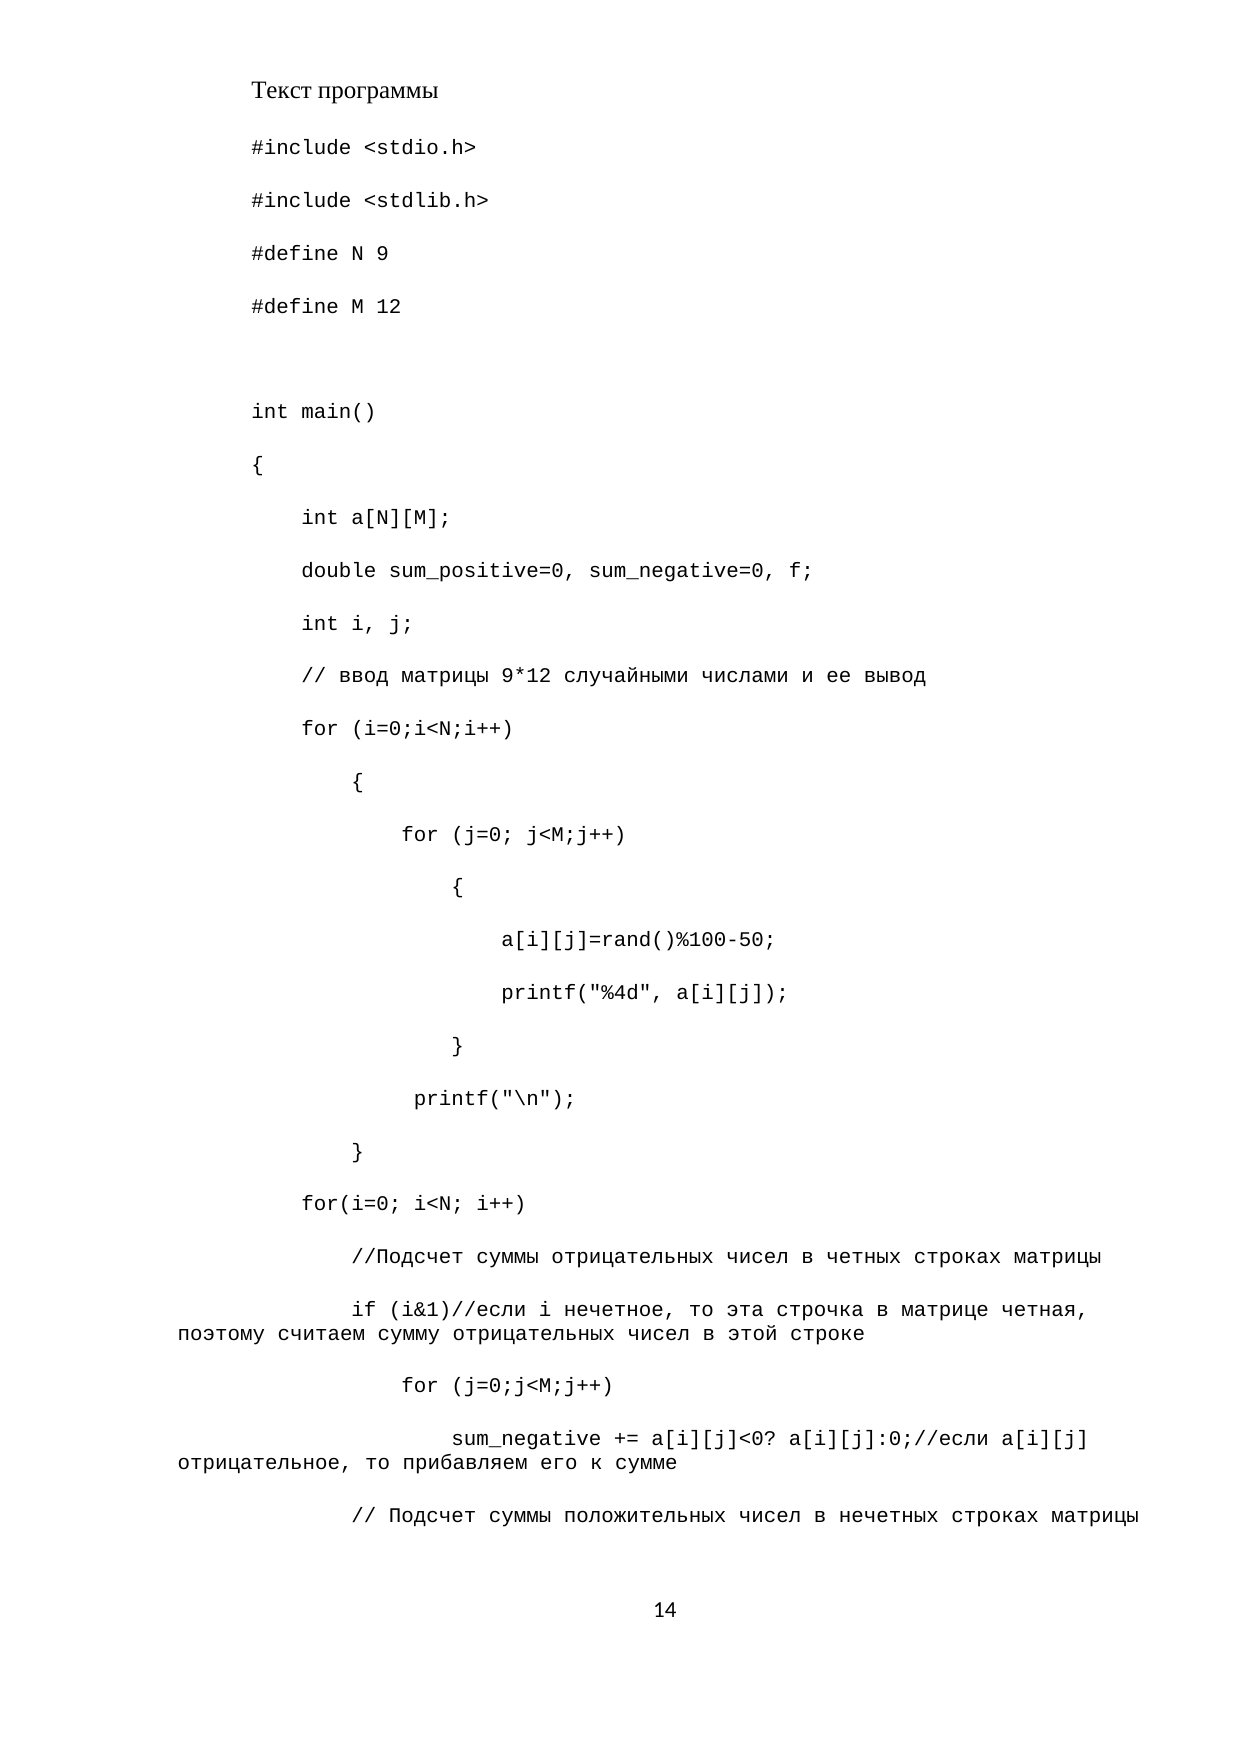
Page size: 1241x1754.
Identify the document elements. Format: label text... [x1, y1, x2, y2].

text printf("%4d", a[i][j]); [177, 982, 1152, 1006]
text #include <stdlib.h> [177, 190, 1152, 214]
text a[i][j]=rand()%100-50; [177, 929, 1152, 953]
text sum_negative += a[i][j]<0? a[i][j]:0;//если a[i][j] отрицательное, то прибавляем его к сумме [177, 1428, 1152, 1476]
text } [177, 1035, 1152, 1059]
text int i, j; [177, 612, 1152, 636]
text //Подсчет суммы отрицательных чисел в четных строках матрицы [177, 1246, 1152, 1270]
text Текст программы [177, 75, 1152, 104]
text int main() [177, 401, 1152, 425]
text { [177, 454, 1152, 478]
text for(i=0; i<N; i++) [177, 1193, 1152, 1217]
text { [177, 771, 1152, 794]
text for (j=0; j<M;j++) [177, 824, 1152, 847]
text #include <stdio.h> [177, 137, 1152, 161]
text for (i=0;i<N;i++) [177, 718, 1152, 742]
text { [177, 877, 1152, 900]
text #define M 12 [177, 296, 1152, 319]
text } [177, 1141, 1152, 1164]
text if (i&1)//если i нечетное, то эта строчка в матрице четная, поэтому считаем сумму отрицательных чисел в этой строке [177, 1299, 1152, 1346]
text for (j=0;j<M;j++) [177, 1376, 1152, 1399]
text double sum_positive=0, sum_negative=0, f; [177, 560, 1152, 583]
text // Подсчет суммы положительных чисел в нечетных строках матрицы [177, 1505, 1152, 1528]
text #define N 9 [177, 243, 1152, 266]
text printf("\n"); [177, 1088, 1152, 1111]
text // ввод матрицы 9*12 случайными числами и ее вывод [177, 665, 1152, 689]
text int a[N][M]; [177, 507, 1152, 531]
